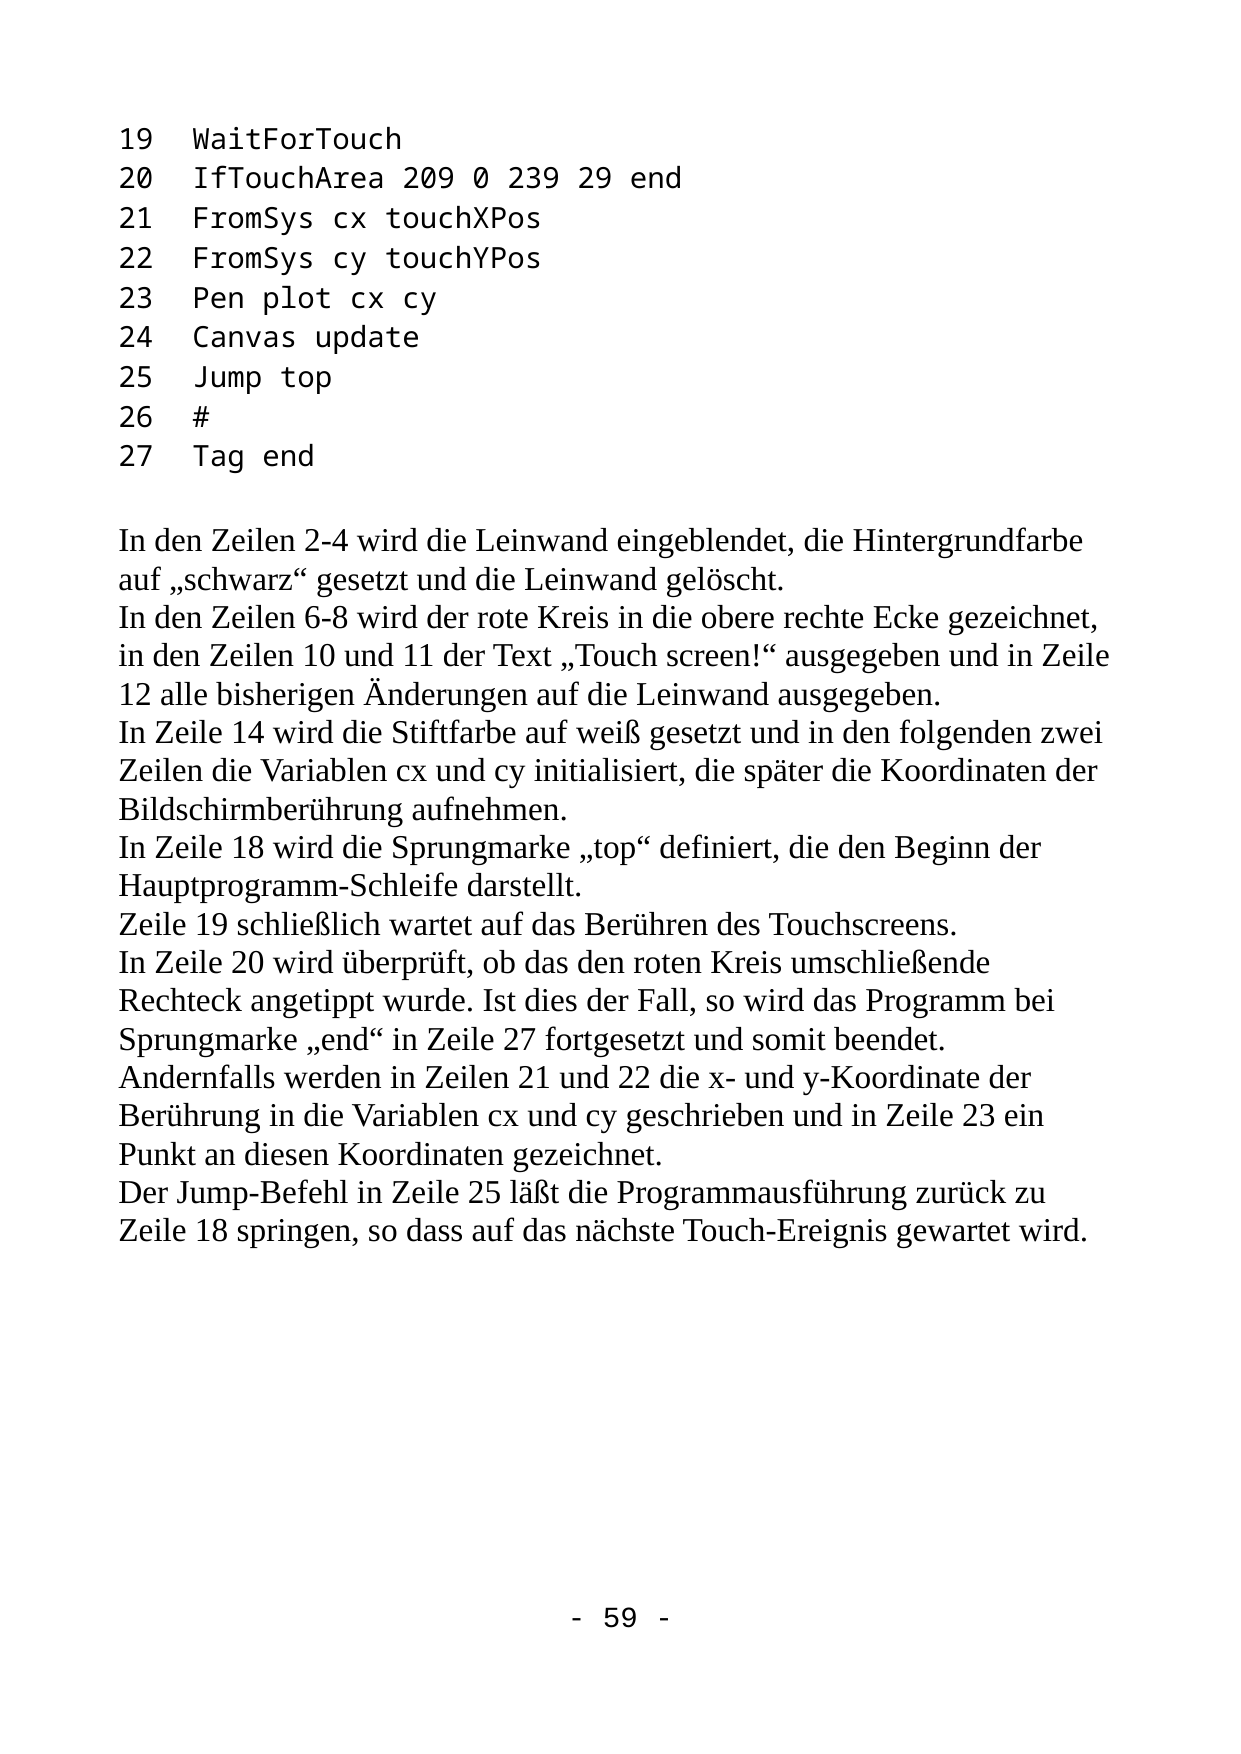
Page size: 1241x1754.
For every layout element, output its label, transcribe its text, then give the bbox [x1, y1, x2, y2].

text In Zeile 18 wird die Sprungmarke „top“ definiert, die den Beginn der Hauptprogramm-Schleife darstellt. [118, 827, 1122, 904]
text In den Zeilen 6-8 wird der rote Kreis in die obere rechte Ecke gezeichnet, in den Zeilen 10 und 11 der Text „Touch screen!“ ausgegeben und in Zeile 12 alle bisherigen Änderungen auf die Leinwand ausgegeben. [118, 597, 1122, 712]
text Der Jump-Befehl in Zeile 25 läßt die Programmausführung zurück zu Zeile 18 springen, so dass auf das nächste Touch-Ereignis gewartet wird. [118, 1172, 1122, 1249]
text In Zeile 14 wird die Stiftfarbe auf weiß gesetzt und in den folgenden zwei Zeilen die Variablen cx und cy initialisiert, die später die Koordinaten der Bildschirmberührung aufnehmen. [118, 712, 1122, 827]
text 19 WaitForTouch 20 IfTouchArea 209 0 239 29 end 21 FromSys cx touchXPos 22 FromSys cy touchYPos 23 Pen plot cx cy 24 Canvas update 25 Jump top 26 # 27 Tag end [118, 118, 1122, 521]
text Zeile 19 schließlich wartet auf das Berühren des Touchscreens. [118, 904, 1122, 942]
text In Zeile 20 wird überprüft, ob das den roten Kreis umschließende Rechteck angetippt wurde. Ist dies der Fall, so wird das Programm bei Sprungmarke „end“ in Zeile 27 fortgesetzt und somit beendet. [118, 942, 1122, 1057]
text In den Zeilen 2-4 wird die Leinwand eingeblendet, die Hintergrundfarbe auf „schwarz“ gesetzt und die Leinwand gelöscht. [118, 521, 1122, 597]
text Andernfalls werden in Zeilen 21 und 22 die x- und y-Koordinate der Berührung in die Variablen cx und cy geschrieben und in Zeile 23 ein Punkt an diesen Koordinaten gezeichnet. [118, 1057, 1122, 1172]
